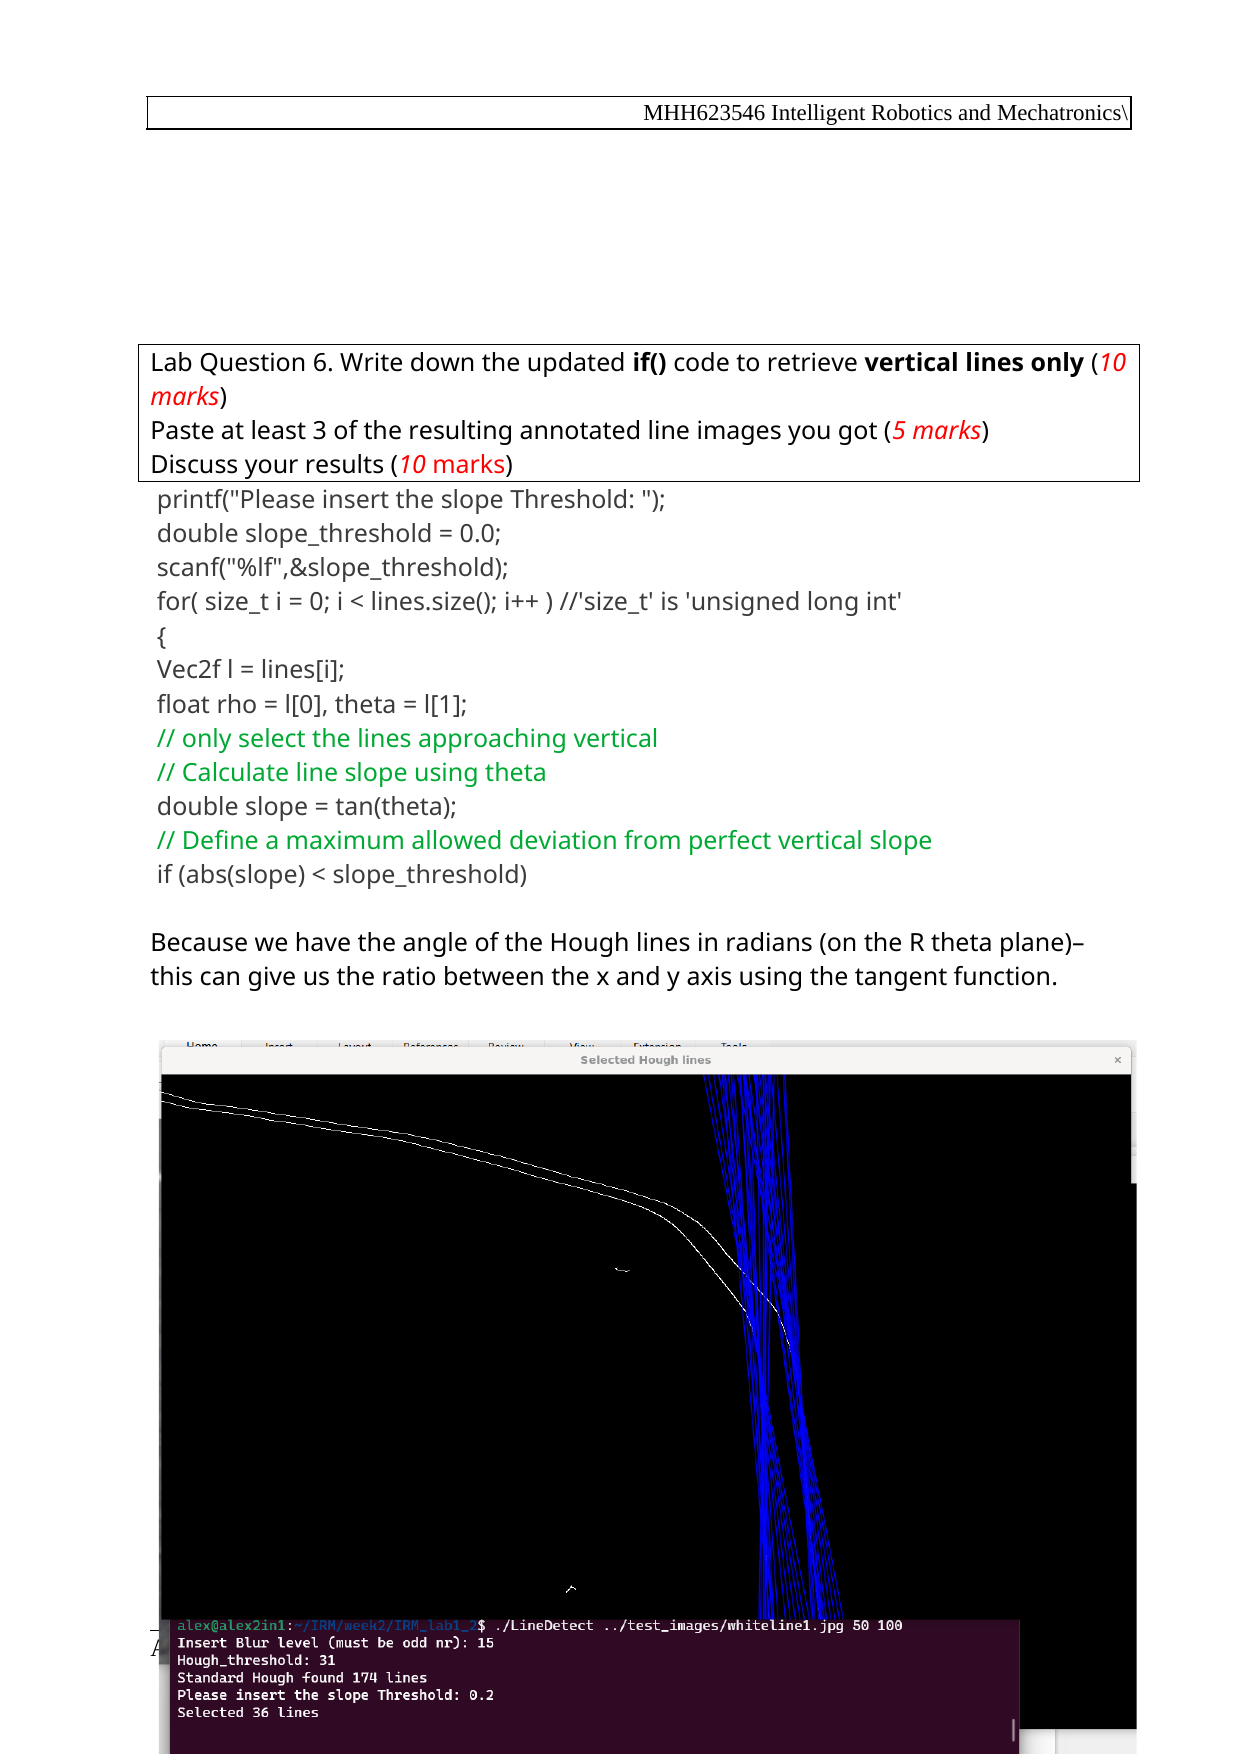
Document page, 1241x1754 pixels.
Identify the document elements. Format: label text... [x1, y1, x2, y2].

table_header Lab Question 6. Write down the updated if() code to retrieve vertical lines only (10 marks) Paste at least 3 of the resulting annotated line images you got (5 marks) Discuss your results (10 marks) [139, 345, 1139, 481]
picture [158, 1040, 1137, 1754]
text { [150, 618, 1128, 652]
text // Define a maximum allowed deviation from perfect vertical slope [150, 822, 1128, 857]
text double slope = tan(theta); [150, 788, 1128, 822]
text double slope_threshold = 0.0; [150, 516, 1128, 550]
text if (abs(slope) < slope_threshold) [150, 857, 1128, 891]
text for( size_t i = 0; i < lines.size(); i++ ) //'size_t' is 'unsigned long int' [150, 584, 1128, 618]
text // Calculate line slope using theta [150, 754, 1128, 788]
text float rho = l[0], theta = l[1]; [150, 686, 1128, 720]
text Vec2f l = lines[i]; [150, 652, 1128, 686]
text scanf("%lf",&slope_threshold); [150, 550, 1128, 584]
text // only select the lines approaching vertical [150, 720, 1128, 754]
text Because we have the angle of the Hough lines in radians (on the R theta plane)– this can give us the ratio between the x and y axis using the tangent function. [150, 925, 1128, 993]
text printf("Please insert the slope Threshold: "); [150, 482, 1128, 516]
